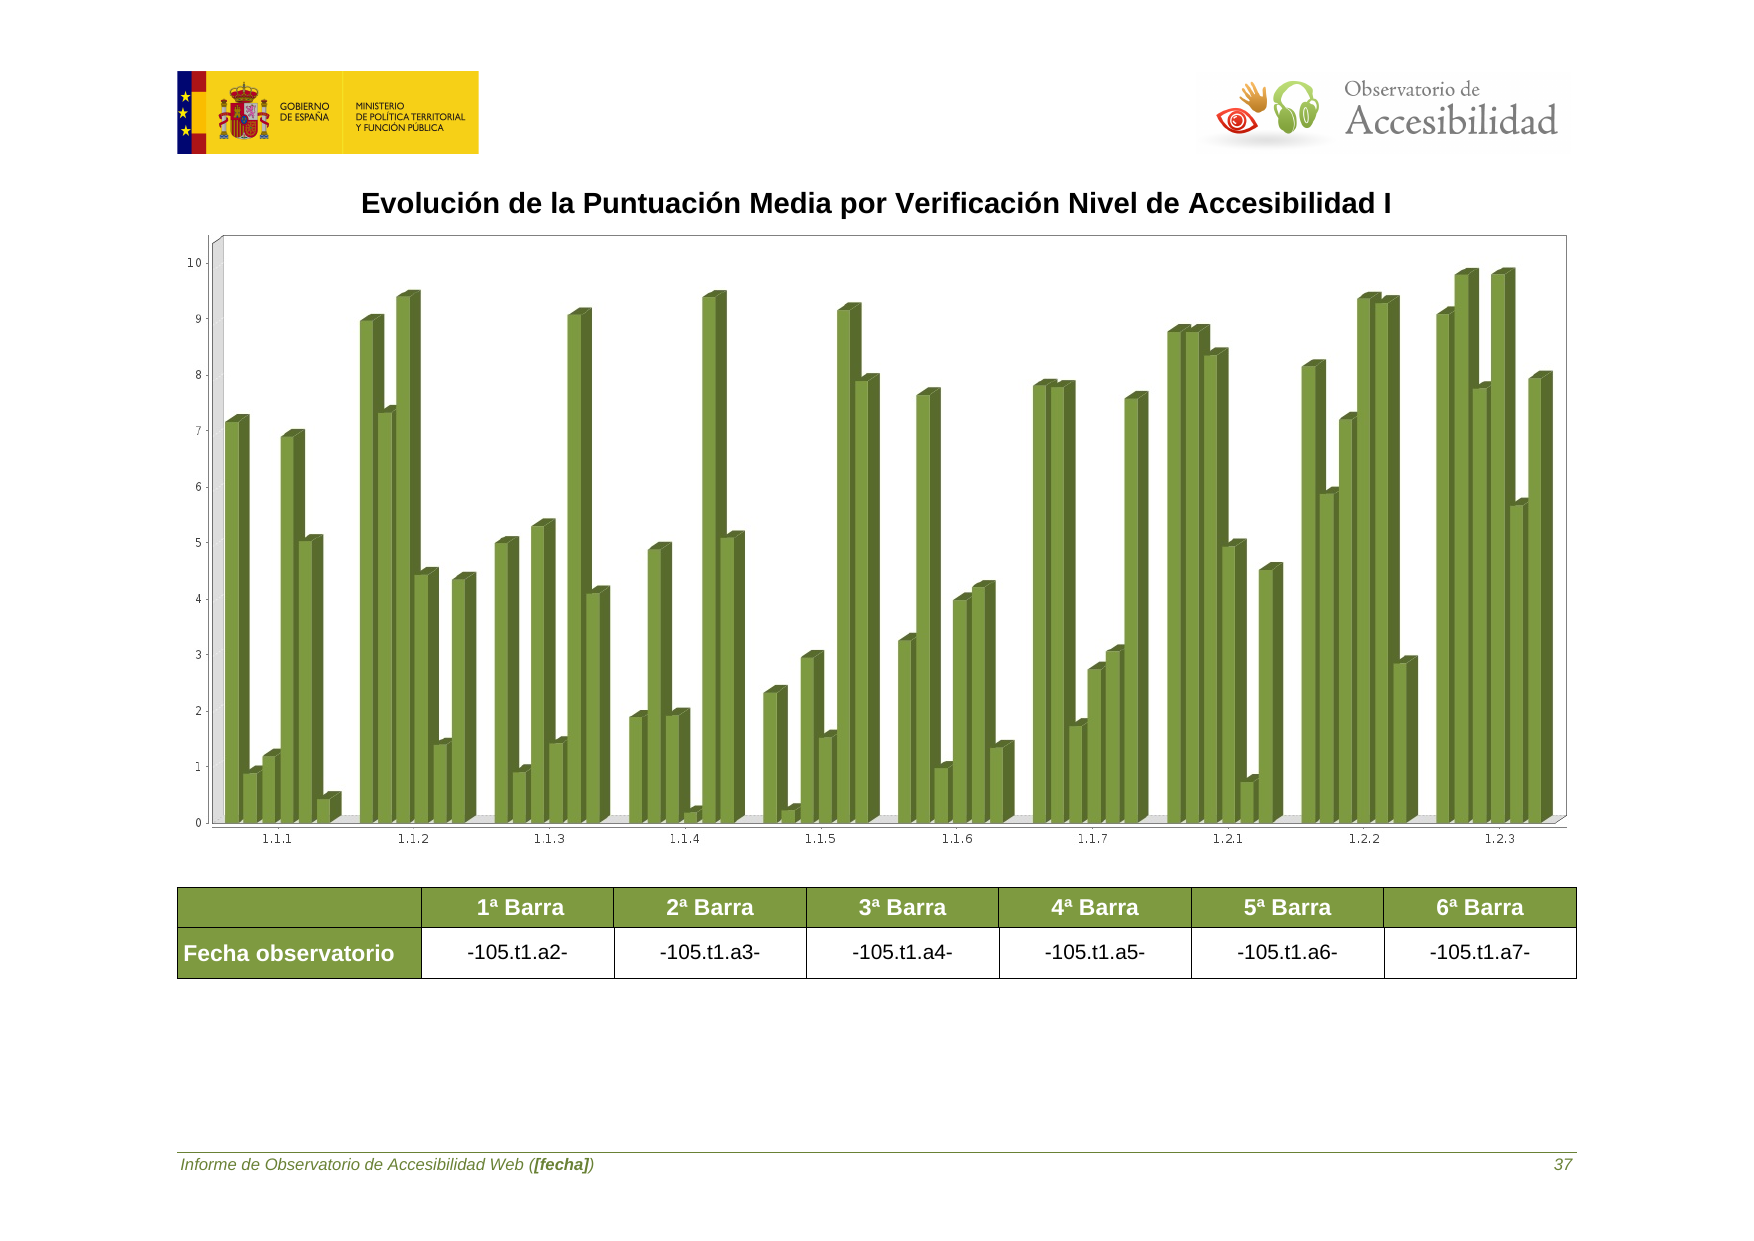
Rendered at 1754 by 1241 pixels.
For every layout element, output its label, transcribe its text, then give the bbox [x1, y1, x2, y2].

table_cell -105.t1.a7- [1385, 928, 1576, 978]
table_header 2ª Barra [614, 888, 806, 927]
table_cell -105.t1.a3- [615, 928, 806, 978]
table_header [178, 888, 421, 927]
table_header 5ª Barra [1192, 888, 1383, 927]
table_cell Fecha observatorio [178, 928, 421, 978]
table_header 1ª Barra [422, 888, 613, 927]
table_header 4ª Barra [999, 888, 1191, 927]
table_header 3ª Barra [807, 888, 998, 927]
table_cell -105.t1.a5- [1000, 928, 1191, 978]
table_cell -105.t1.a6- [1192, 928, 1384, 978]
table_cell -105.t1.a4- [807, 928, 999, 978]
table_cell -105.t1.a2- [422, 928, 614, 978]
text Evolución de la Puntuación Media por Verificación Nivel de Accesibilidad I [177, 186, 1577, 219]
picture [1196, 72, 1572, 154]
picture [177, 71, 479, 154]
picture [177, 225, 1577, 851]
table_header 6ª Barra [1384, 888, 1576, 927]
